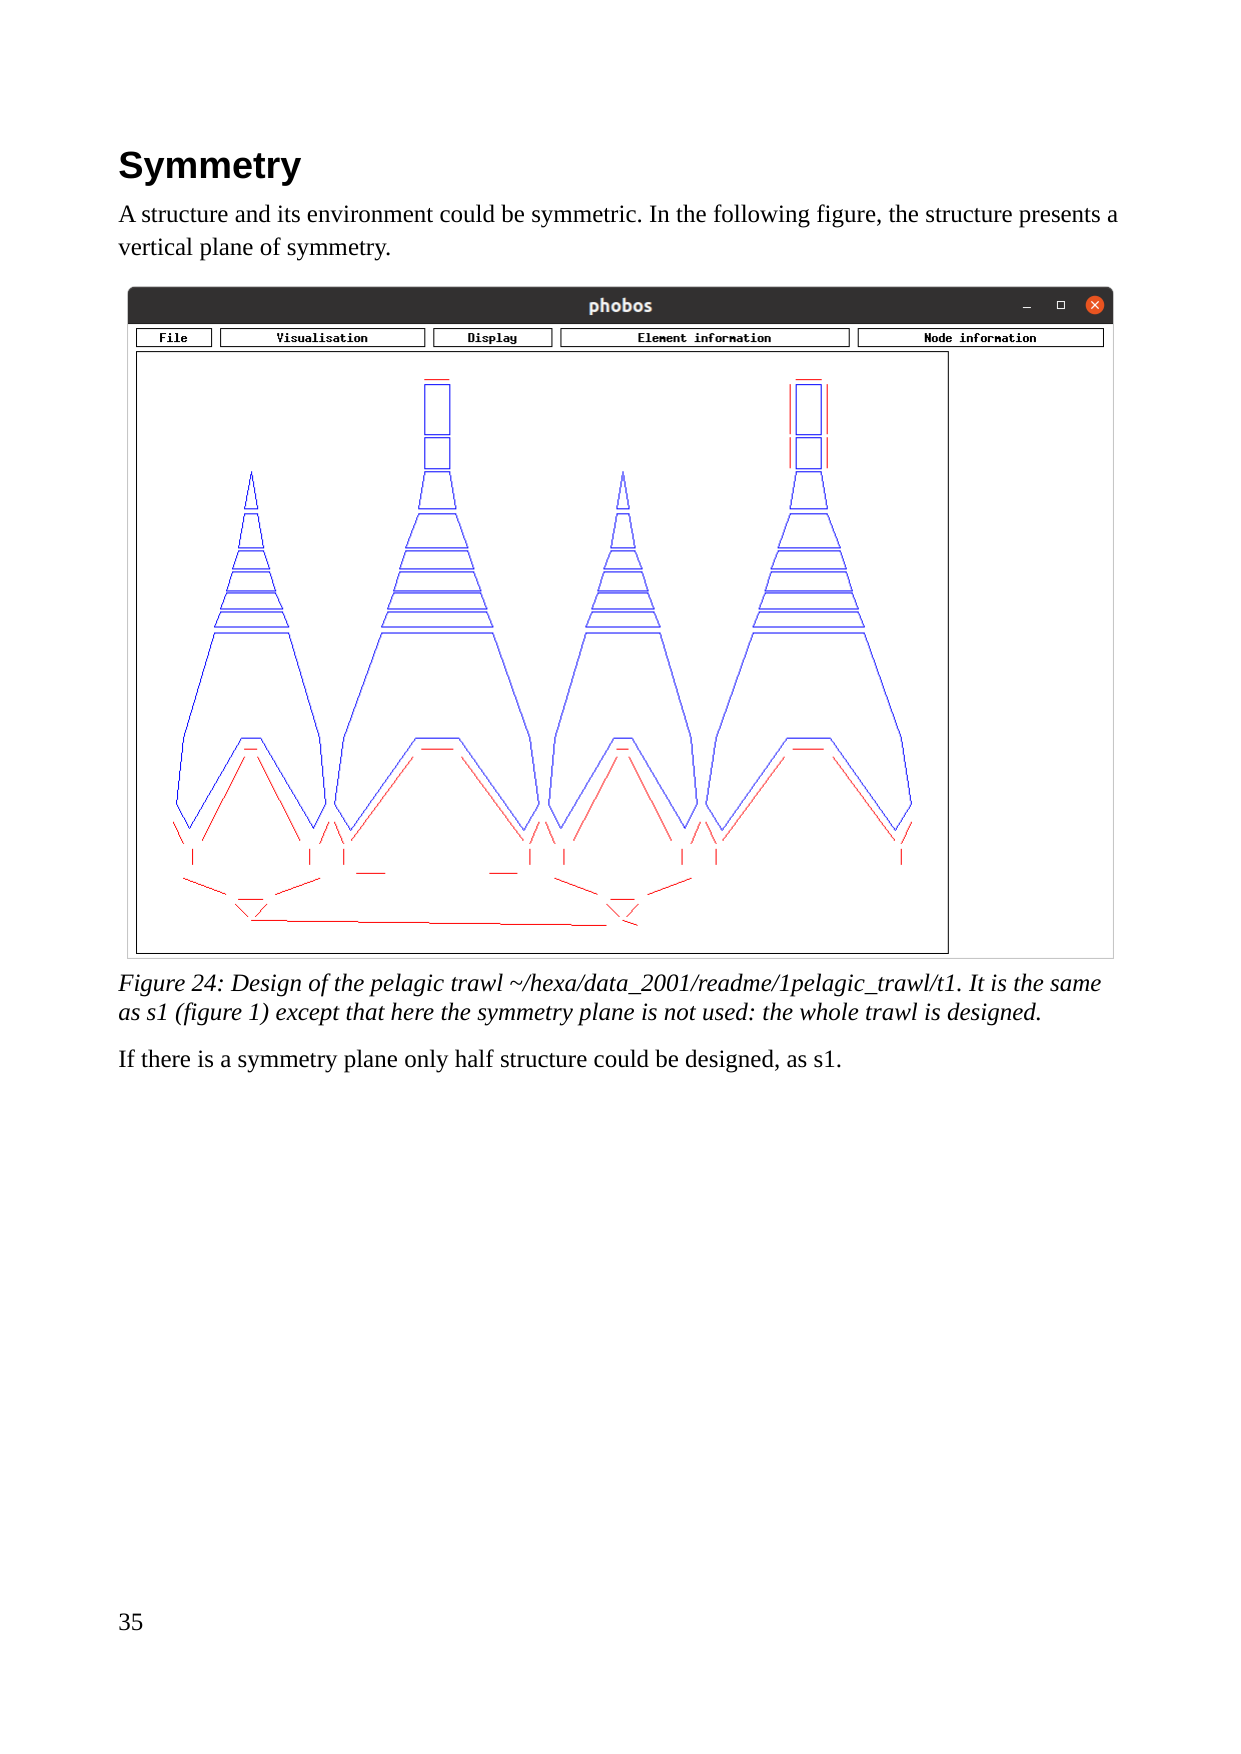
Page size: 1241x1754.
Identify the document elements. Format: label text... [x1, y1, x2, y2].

picture [118, 280, 1123, 968]
subtitle Symmetry [118, 143, 1122, 187]
text A structure and its environment could be symmetric. In the following figure, the structure presents a vertical plane of symmetry. [118, 199, 1122, 261]
text If there is a symmetry plane only half structure could be designed, as s1. [118, 1044, 1122, 1073]
text Figure 24: Design of the pelagic trawl ~/hexa/data_2001/readme/1pelagic_trawl/t1. It is the same as s1 (figure 1) except that here the symmetry plane is not used: the whole trawl is designed. [118, 968, 1122, 1025]
